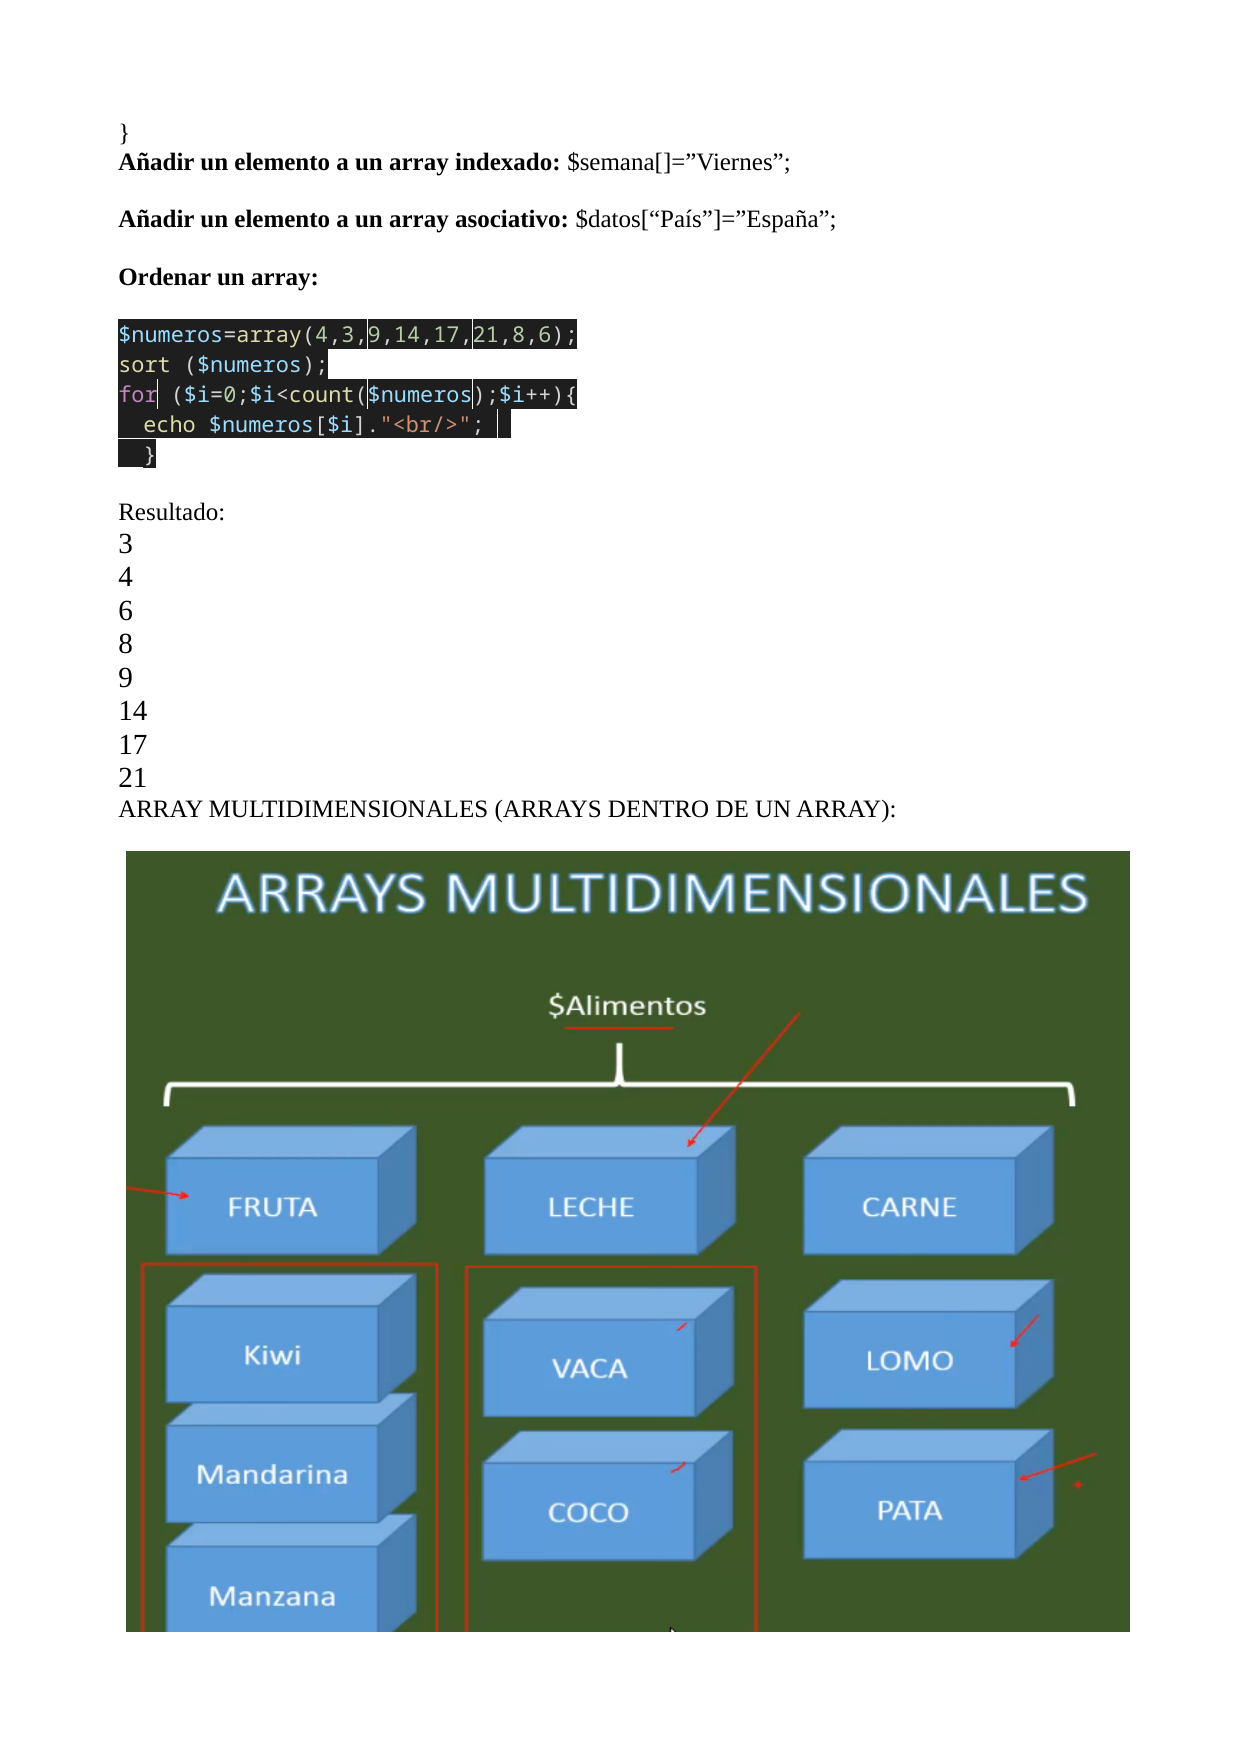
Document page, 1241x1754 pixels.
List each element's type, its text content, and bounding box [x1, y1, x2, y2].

picture [126, 851, 1130, 1632]
text 3 4 6 8 9 14 17 21 [118, 526, 1122, 794]
text $numeros=array(4,3,9,14,17,21,8,6); [118, 319, 1122, 349]
text Resultado: [118, 497, 1122, 526]
text } [118, 438, 1122, 468]
text ARRAY MULTIDIMENSIONALES (ARRAYS DENTRO DE UN ARRAY): [118, 794, 1122, 823]
text for ($i=0;$i<count($numeros);$i++){ [118, 379, 1122, 409]
text sort ($numeros); [118, 349, 1122, 379]
text Añadir un elemento a un array asociativo: $datos[“País”]=”España”; [118, 204, 1122, 233]
text Añadir un elemento a un array indexado: $semana[]=”Viernes”; [118, 147, 1122, 176]
text Ordenar un array: [118, 262, 1122, 291]
text } [118, 118, 1122, 147]
text echo $numeros[$i]."<br/>"; [118, 409, 1122, 438]
